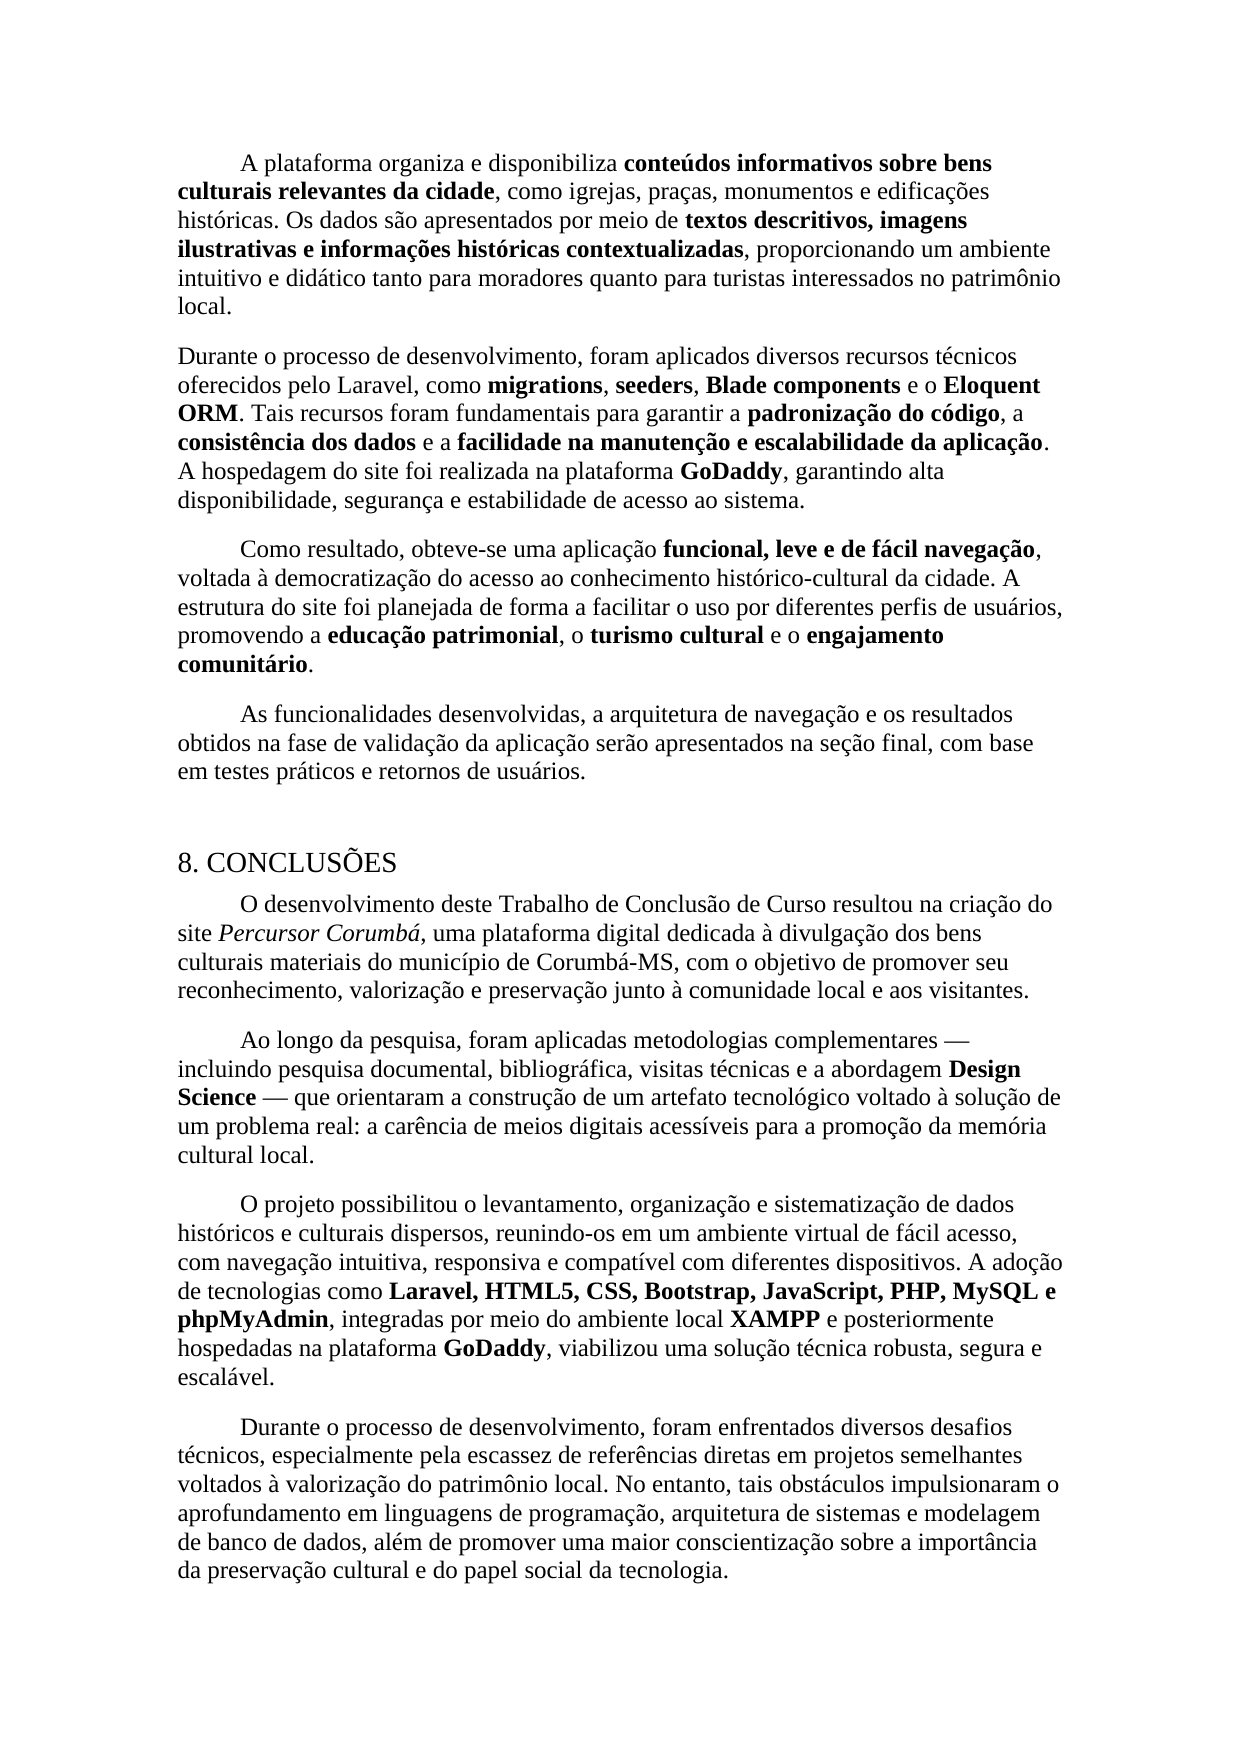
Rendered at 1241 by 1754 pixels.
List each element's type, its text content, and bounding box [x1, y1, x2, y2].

text A plataforma organiza e disponibiliza conteúdos informativos sobre bens culturais relevantes da cidade, como igrejas, praças, monumentos e edificações históricas. Os dados são apresentados por meio de textos descritivos, imagens ilustrativas e informações históricas contextualizadas, proporcionando um ambiente intuitivo e didático tanto para moradores quanto para turistas interessados no patrimônio local. [177, 148, 1063, 320]
text Como resultado, obteve-se uma aplicação funcional, leve e de fácil navegação, voltada à democratização do acesso ao conhecimento histórico-cultural da cidade. A estrutura do site foi planejada de forma a facilitar o uso por diferentes perfis de usuários, promovendo a educação patrimonial, o turismo cultural e o engajamento comunitário. [177, 534, 1063, 678]
text Durante o processo de desenvolvimento, foram enfrentados diversos desafios técnicos, especialmente pela escassez de referências diretas em projetos semelhantes voltados à valorização do patrimônio local. No entanto, tais obstáculos impulsionaram o aprofundamento em linguagens de programação, arquitetura de sistemas e modelagem de banco de dados, além de promover uma maior conscientização sobre a importância da preservação cultural e do papel social da tecnologia. [177, 1412, 1063, 1584]
text Ao longo da pesquisa, foram aplicadas metodologias complementares — incluindo pesquisa documental, bibliográfica, visitas técnicas e a abordagem Design Science — que orientaram a construção de um artefato tecnológico voltado à solução de um problema real: a carência de meios digitais acessíveis para a promoção da memória cultural local. [177, 1025, 1063, 1169]
text 8. CONCLUSÕES [177, 845, 1063, 879]
text As funcionalidades desenvolvidas, a arquitetura de navegação e os resultados obtidos na fase de validação da aplicação serão apresentados na seção final, com base em testes práticos e retornos de usuários. [177, 699, 1063, 785]
text Durante o processo de desenvolvimento, foram aplicados diversos recursos técnicos oferecidos pelo Laravel, como migrations, seeders, Blade components e o Eloquent ORM. Tais recursos foram fundamentais para garantir a padronização do código, a consistência dos dados e a facilidade na manutenção e escalabilidade da aplicação. A hospedagem do site foi realizada na plataforma GoDaddy, garantindo alta disponibilidade, segurança e estabilidade de acesso ao sistema. [177, 341, 1063, 513]
text O projeto possibilitou o levantamento, organização e sistematização de dados históricos e culturais dispersos, reunindo-os em um ambiente virtual de fácil acesso, com navegação intuitiva, responsiva e compatível com diferentes dispositivos. A adoção de tecnologias como Laravel, HTML5, CSS, Bootstrap, JavaScript, PHP, MySQL e phpMyAdmin, integradas por meio do ambiente local XAMPP e posteriormente hospedadas na plataforma GoDaddy, viabilizou uma solução técnica robusta, segura e escalável. [177, 1189, 1063, 1391]
text O desenvolvimento deste Trabalho de Conclusão de Curso resultou na criação do site Percursor Corumbá, uma plataforma digital dedicada à divulgação dos bens culturais materiais do município de Corumbá-MS, com o objetivo de promover seu reconhecimento, valorização e preservação junto à comunidade local e aos visitantes. [177, 889, 1063, 1004]
